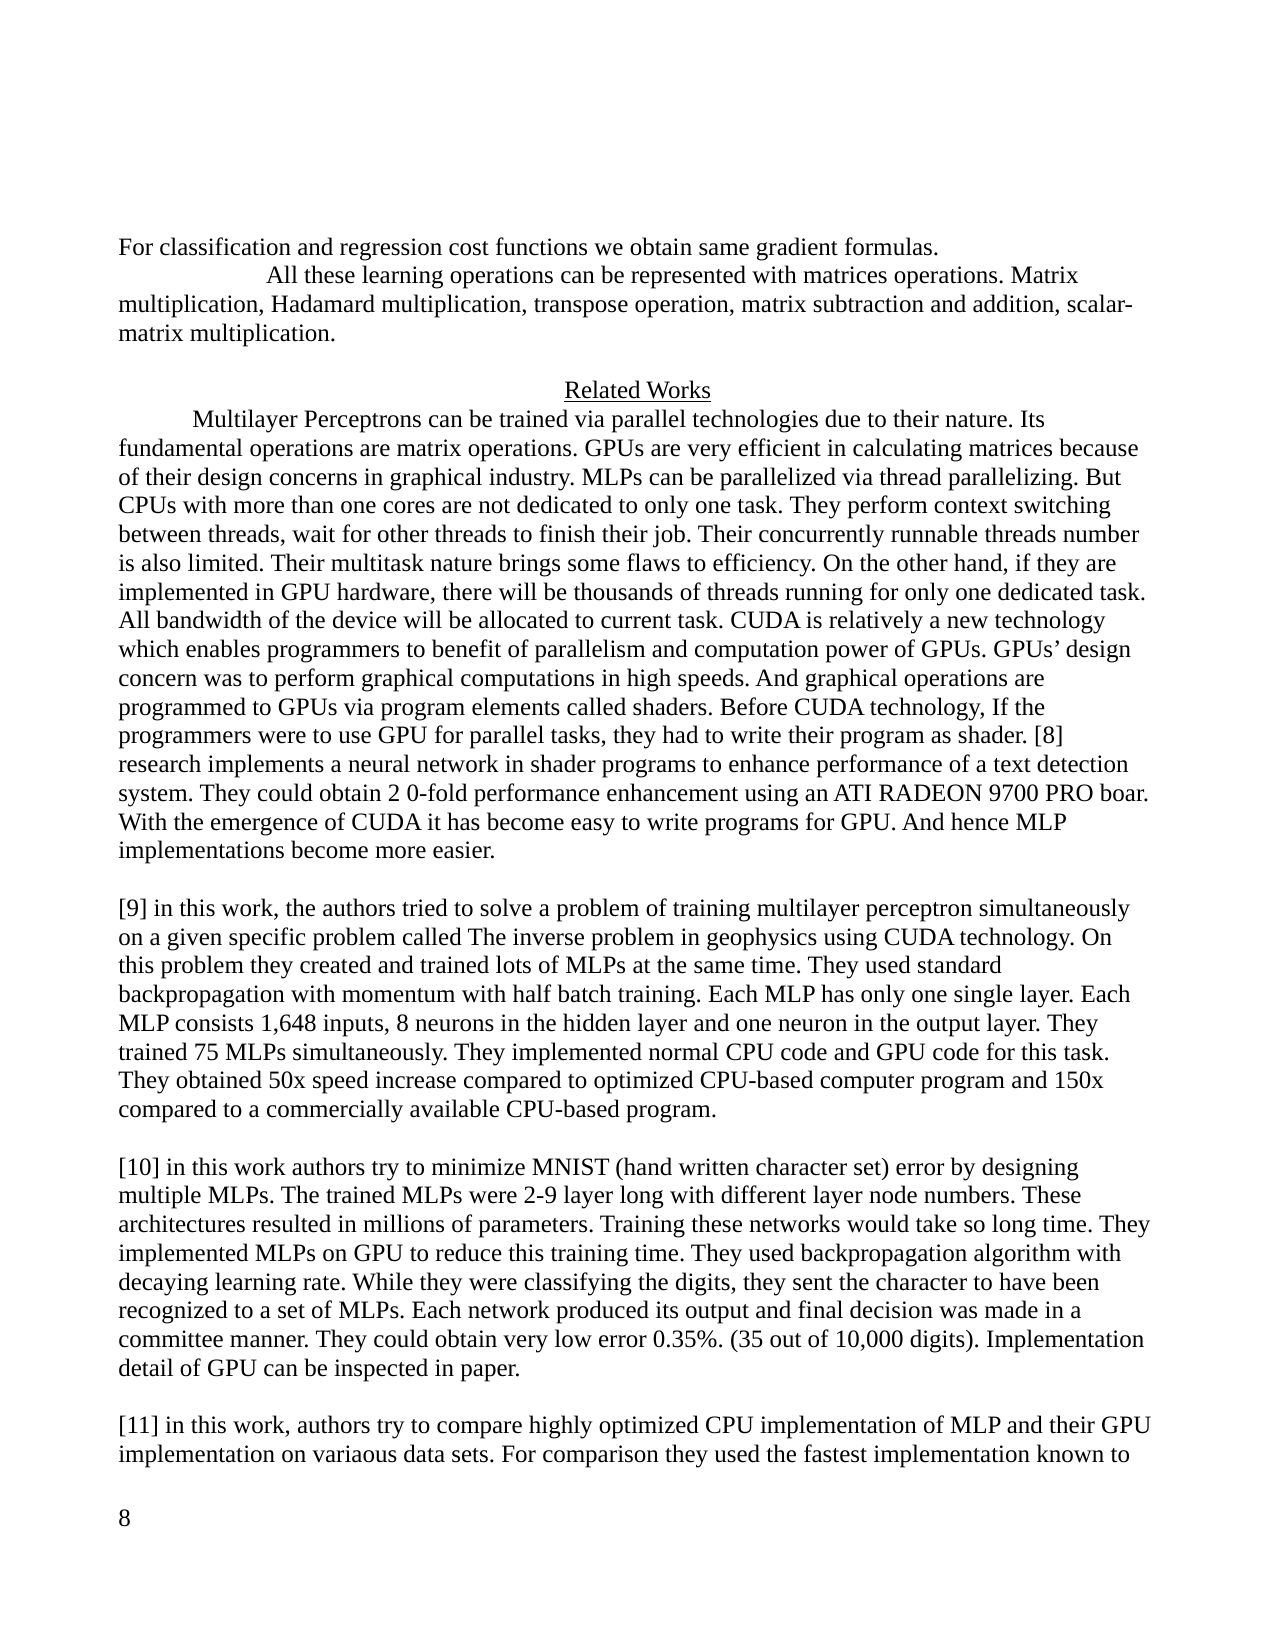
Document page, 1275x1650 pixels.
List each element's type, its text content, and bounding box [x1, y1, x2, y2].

text CPUs with more than one cores are not dedicated to only one task. They perform context switching [118, 491, 1157, 519]
text They obtained 50x speed increase compared to optimized CPU-based computer program and 150x [118, 1066, 1157, 1094]
text implemented in GPU hardware, there will be thousands of threads running for only one dedicated task. [118, 577, 1157, 606]
text [9] in this work, the authors tried to solve a problem of training multilayer perceptron simultaneously [118, 893, 1157, 922]
text [10] in this work authors try to minimize MNIST (hand written character set) error by designing [118, 1152, 1157, 1181]
text is also limited. Their multitask nature brings some flaws to efficiency. On the other hand, if they are [118, 548, 1157, 577]
text All these learning operations can be represented with matrices operations. Matrix multiplication, Hadamard multiplication, transpose operation, matrix subtraction and addition, scalar-matrix multiplication. [118, 261, 1157, 347]
text Related Works [118, 376, 1157, 404]
text concern was to perform graphical computations in high speeds. And graphical operations are [118, 663, 1157, 692]
text of their design concerns in graphical industry. MLPs can be parallelized via thread parallelizing. But [118, 462, 1157, 491]
text compared to a commercially available CPU-based program. [118, 1094, 1157, 1123]
text decaying learning rate. While they were classifying the digits, they sent the character to have been [118, 1267, 1157, 1296]
text which enables programmers to benefit of parallelism and computation power of GPUs. GPUs’ design [118, 634, 1157, 663]
text For classification and regression cost functions we obtain same gradient formulas. [118, 232, 1157, 261]
text detail of GPU can be inspected in paper. [118, 1353, 1157, 1382]
text research implements a neural network in shader programs to enhance performance of a text detection [118, 749, 1157, 778]
text implementation on variaous data sets. For comparison they used the fastest implementation known to [118, 1439, 1157, 1468]
text [11] in this work, authors try to compare highly optimized CPU implementation of MLP and their GPU [118, 1411, 1157, 1439]
text multiple MLPs. The trained MLPs were 2-9 layer long with different layer node numbers. These [118, 1181, 1157, 1209]
text this problem they created and trained lots of MLPs at the same time. They used standard [118, 951, 1157, 979]
text programmers were to use GPU for parallel tasks, they had to write their program as shader. [8] [118, 721, 1157, 749]
text trained 75 MLPs simultaneously. They implemented normal CPU code and GPU code for this task. [118, 1037, 1157, 1066]
text implementations become more easier. [118, 836, 1157, 864]
text All bandwidth of the device will be allocated to current task. CUDA is relatively a new technology [118, 606, 1157, 634]
text fundamental operations are matrix operations. GPUs are very efficient in calculating matrices because [118, 433, 1157, 462]
text architectures resulted in millions of parameters. Training these networks would take so long time. They [118, 1209, 1157, 1238]
text on a given specific problem called The inverse problem in geophysics using CUDA technology. On [118, 922, 1157, 951]
text between threads, wait for other threads to finish their job. Their concurrently runnable threads number [118, 519, 1157, 548]
text committee manner. They could obtain very low error 0.35%. (35 out of 10,000 digits). Implementation [118, 1324, 1157, 1353]
text backpropagation with momentum with half batch training. Each MLP has only one single layer. Each [118, 979, 1157, 1008]
text recognized to a set of MLPs. Each network produced its output and final decision was made in a [118, 1296, 1157, 1324]
text implemented MLPs on GPU to reduce this training time. They used backpropagation algorithm with [118, 1238, 1157, 1267]
text system. They could obtain 2 0-fold performance enhancement using an ATI RADEON 9700 PRO boar. [118, 778, 1157, 807]
text MLP consists 1,648 inputs, 8 neurons in the hidden layer and one neuron in the output layer. They [118, 1008, 1157, 1037]
text With the emergence of CUDA it has become easy to write programs for GPU. And hence MLP [118, 807, 1157, 836]
text Multilayer Perceptrons can be trained via parallel technologies due to their nature. Its [118, 404, 1157, 433]
text programmed to GPUs via program elements called shaders. Before CUDA technology, If the [118, 692, 1157, 721]
